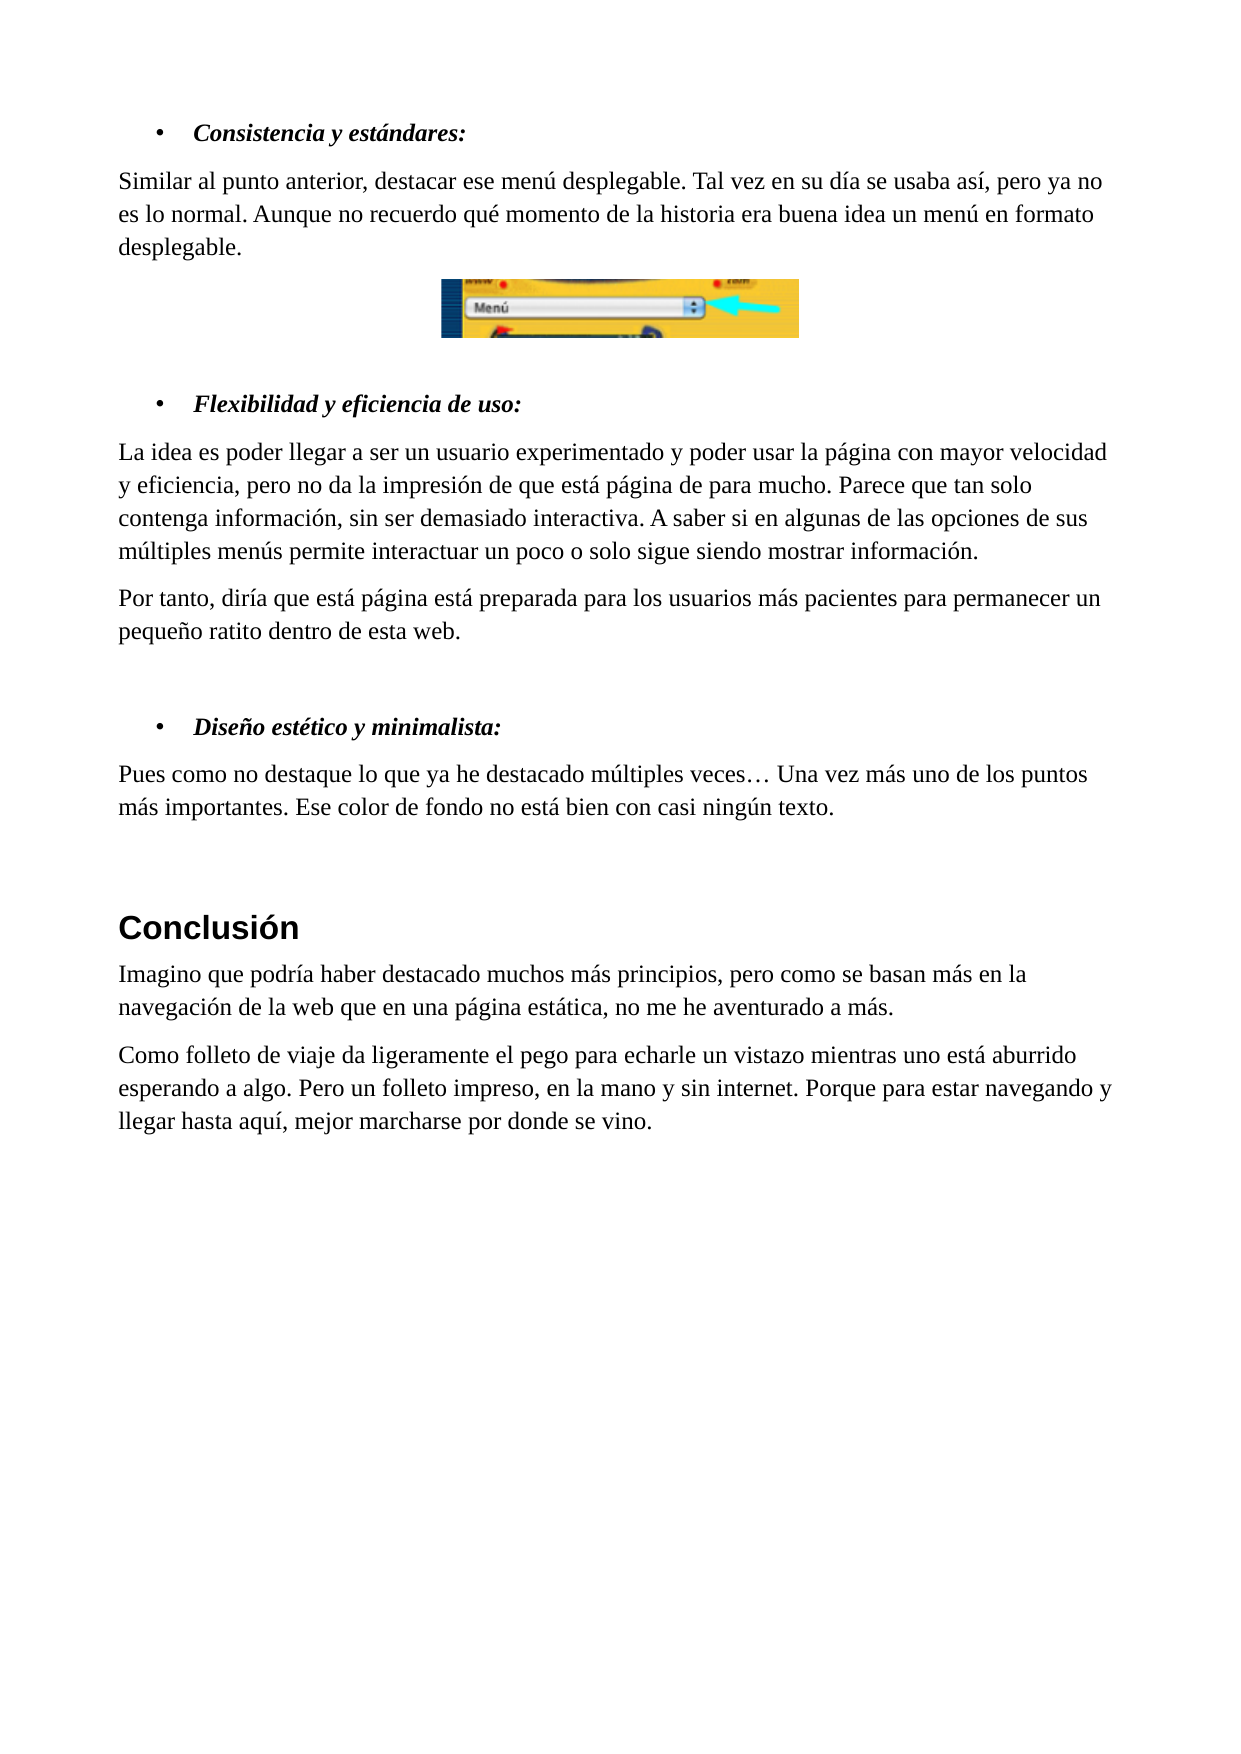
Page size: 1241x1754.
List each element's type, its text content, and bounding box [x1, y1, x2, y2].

text La idea es poder llegar a ser un usuario experimentado y poder usar la página con mayor velocidad y eficiencia, pero no da la impresión de que está página de para mucho. Parece que tan solo contenga información, sin ser demasiado interactiva. A saber si en algunas de las opciones de sus múltiples menús permite interactuar un poco o solo sigue siendo mostrar información. [118, 437, 1122, 564]
text Imagino que podría haber destacado muchos más principios, pero como se basan más en la navegación de la web que en una página estática, no me he aventurado a más. [118, 959, 1122, 1021]
text Por tanto, diría que está página está preparada para los usuarios más pacientes para permanecer un pequeño ratito dentro de esta web. [118, 583, 1122, 645]
list Flexibilidad y eficiencia de uso: [156, 389, 1122, 418]
list Consistencia y estándares: [156, 118, 1122, 147]
list Diseño estético y minimalista: [156, 712, 1122, 740]
text Como folleto de viaje da ligeramente el pego para echarle un vistazo mientras uno está aburrido esperando a algo. Pero un folleto impreso, en la mano y sin internet. Porque para estar navegando y llegar hasta aquí, mejor marcharse por donde se vino. [118, 1040, 1122, 1134]
text Similar al punto anterior, destacar ese menú desplegable. Tal vez en su día se usaba así, pero ya no es lo normal. Aunque no recuerdo qué momento de la historia era buena idea un menú en formato desplegable. [118, 166, 1122, 261]
subtitle Conclusión [118, 908, 1122, 947]
picture [441, 279, 799, 338]
text Pues como no destaque lo que ya he destacado múltiples veces… Una vez más uno de los puntos más importantes. Ese color de fondo no está bien con casi ningún texto. [118, 759, 1122, 821]
